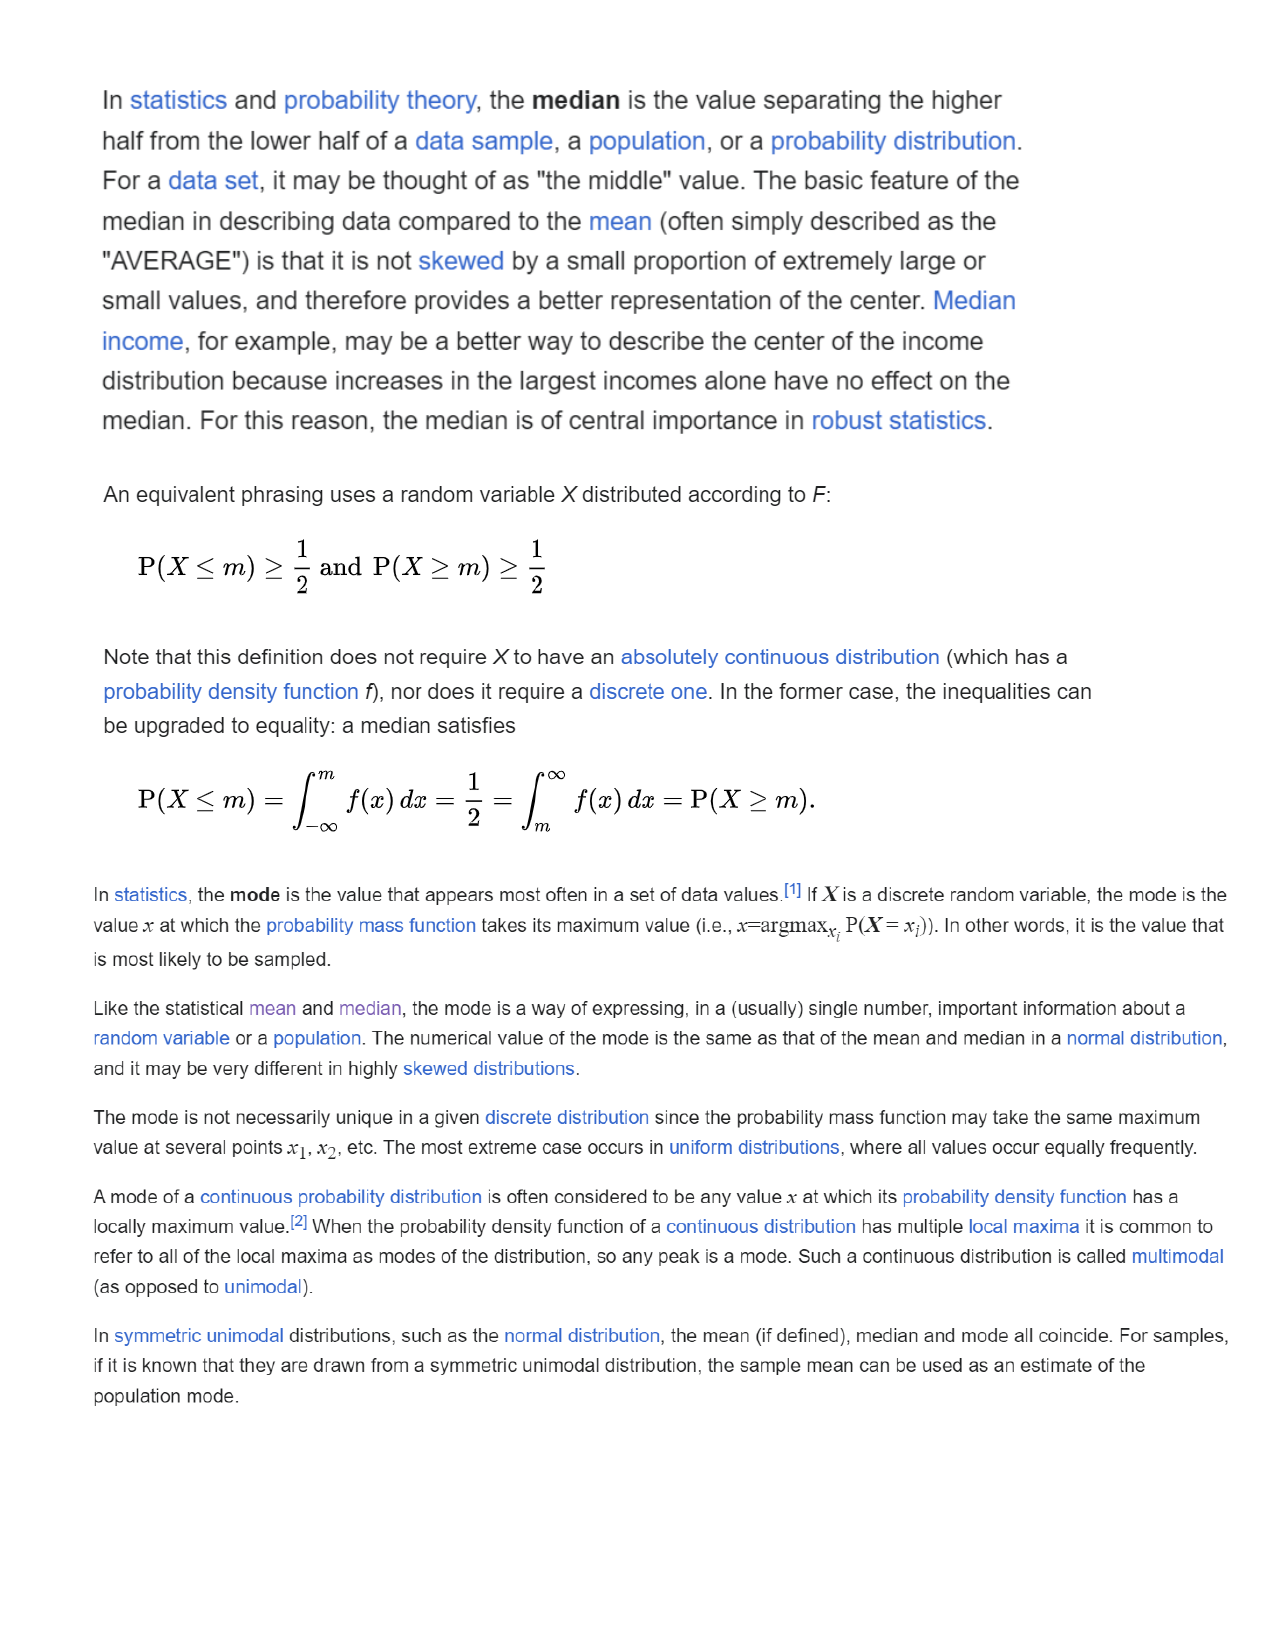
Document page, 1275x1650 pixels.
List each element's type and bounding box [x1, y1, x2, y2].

picture [75, 866, 1251, 1423]
picture [75, 467, 1111, 848]
picture [75, 75, 1050, 449]
